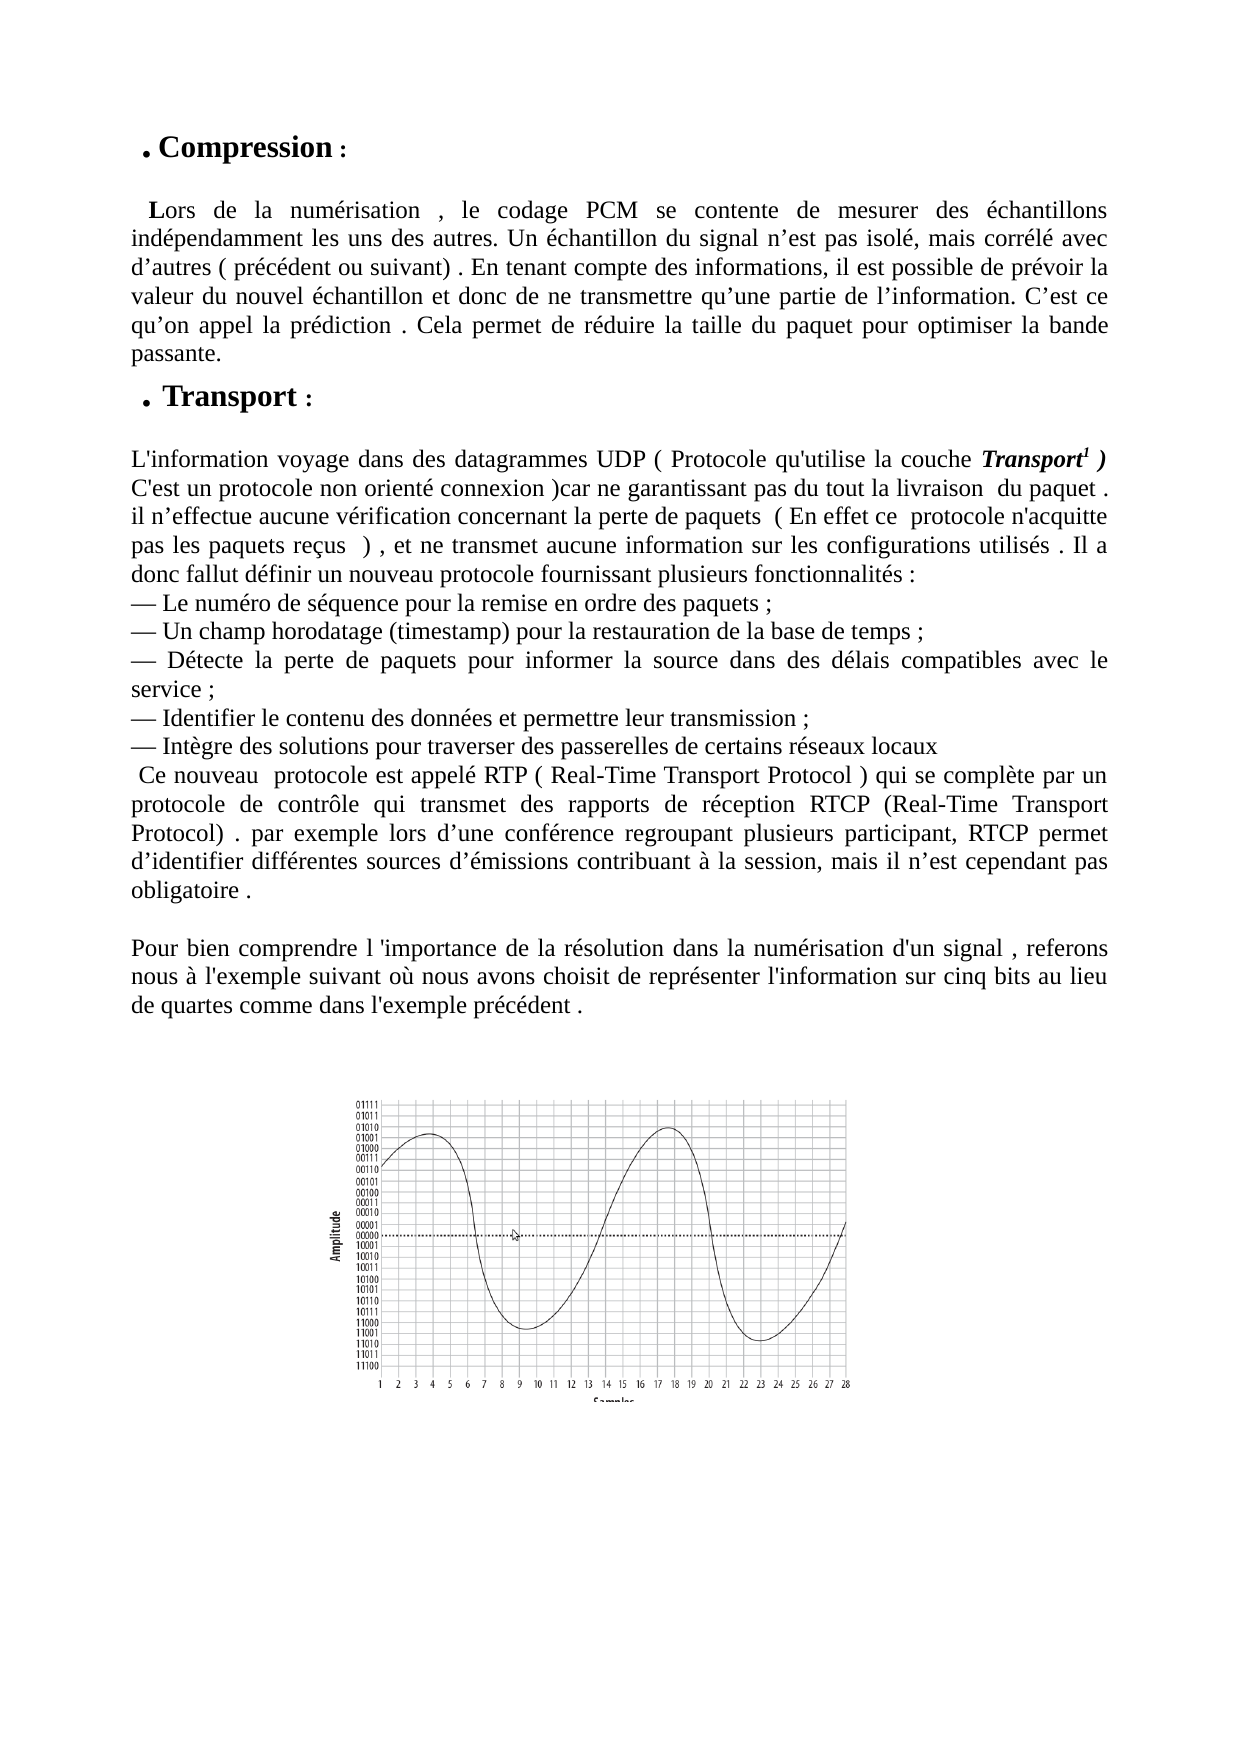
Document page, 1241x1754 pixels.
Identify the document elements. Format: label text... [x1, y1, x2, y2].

text L'information voyage dans des datagrammes UDP ( Protocole qu'utilise la couche Transport1 ) C'est un protocole non orienté connexion )car ne garantissant pas du tout la livraison du paquet . il n’effectue aucune vérification concernant la perte de paquets ( En effet ce protocole n'acquitte pas les paquets reçus ) , et ne transmet aucune information sur les configurations utilisés . Il a donc fallut définir un nouveau protocole fournissant plusieurs fonctionnalités : [131, 444, 1109, 588]
text — Intègre des solutions pour traverser des passerelles de certains réseaux locaux [131, 731, 1109, 760]
text Pour bien comprendre l 'importance de la résolution dans la numérisation d'un signal , referons nous à l'exemple suivant où nous avons choisit de représenter l'information sur cinq bits au lieu de quartes comme dans l'exemple précédent . [131, 933, 1109, 1019]
text — Le numéro de séquence pour la remise en ordre des paquets ; [131, 588, 1109, 616]
text — Détecte la perte de paquets pour informer la source dans des délais compatibles avec le service ; [131, 645, 1109, 703]
text . Compression : [131, 118, 1109, 166]
text . Transport : [131, 367, 1109, 415]
picture [277, 1099, 911, 1402]
text Lors de la numérisation , le codage PCM se contente de mesurer des échantillons indépendamment les uns des autres. Un échantillon du signal n’est pas isolé, mais corrélé avec d’autres ( précédent ou suivant) . En tenant compte des informations, il est possible de prévoir la valeur du nouvel échantillon et donc de ne transmettre qu’une partie de l’information. C’est ce qu’on appel la prédiction . Cela permet de réduire la taille du paquet pour optimiser la bande passante. [131, 195, 1109, 367]
text — Identifier le contenu des données et permettre leur transmission ; [131, 703, 1109, 731]
text — Un champ horodatage (timestamp) pour la restauration de la base de temps ; [131, 616, 1109, 645]
text Ce nouveau protocole est appelé RTP ( Real-Time Transport Protocol ) qui se complète par un protocole de contrôle qui transmet des rapports de réception RTCP (Real-Time Transport Protocol) . par exemple lors d’une conférence regroupant plusieurs participant, RTCP permet d’identifier différentes sources d’émissions contribuant à la session, mais il n’est cependant pas obligatoire . [131, 760, 1109, 904]
